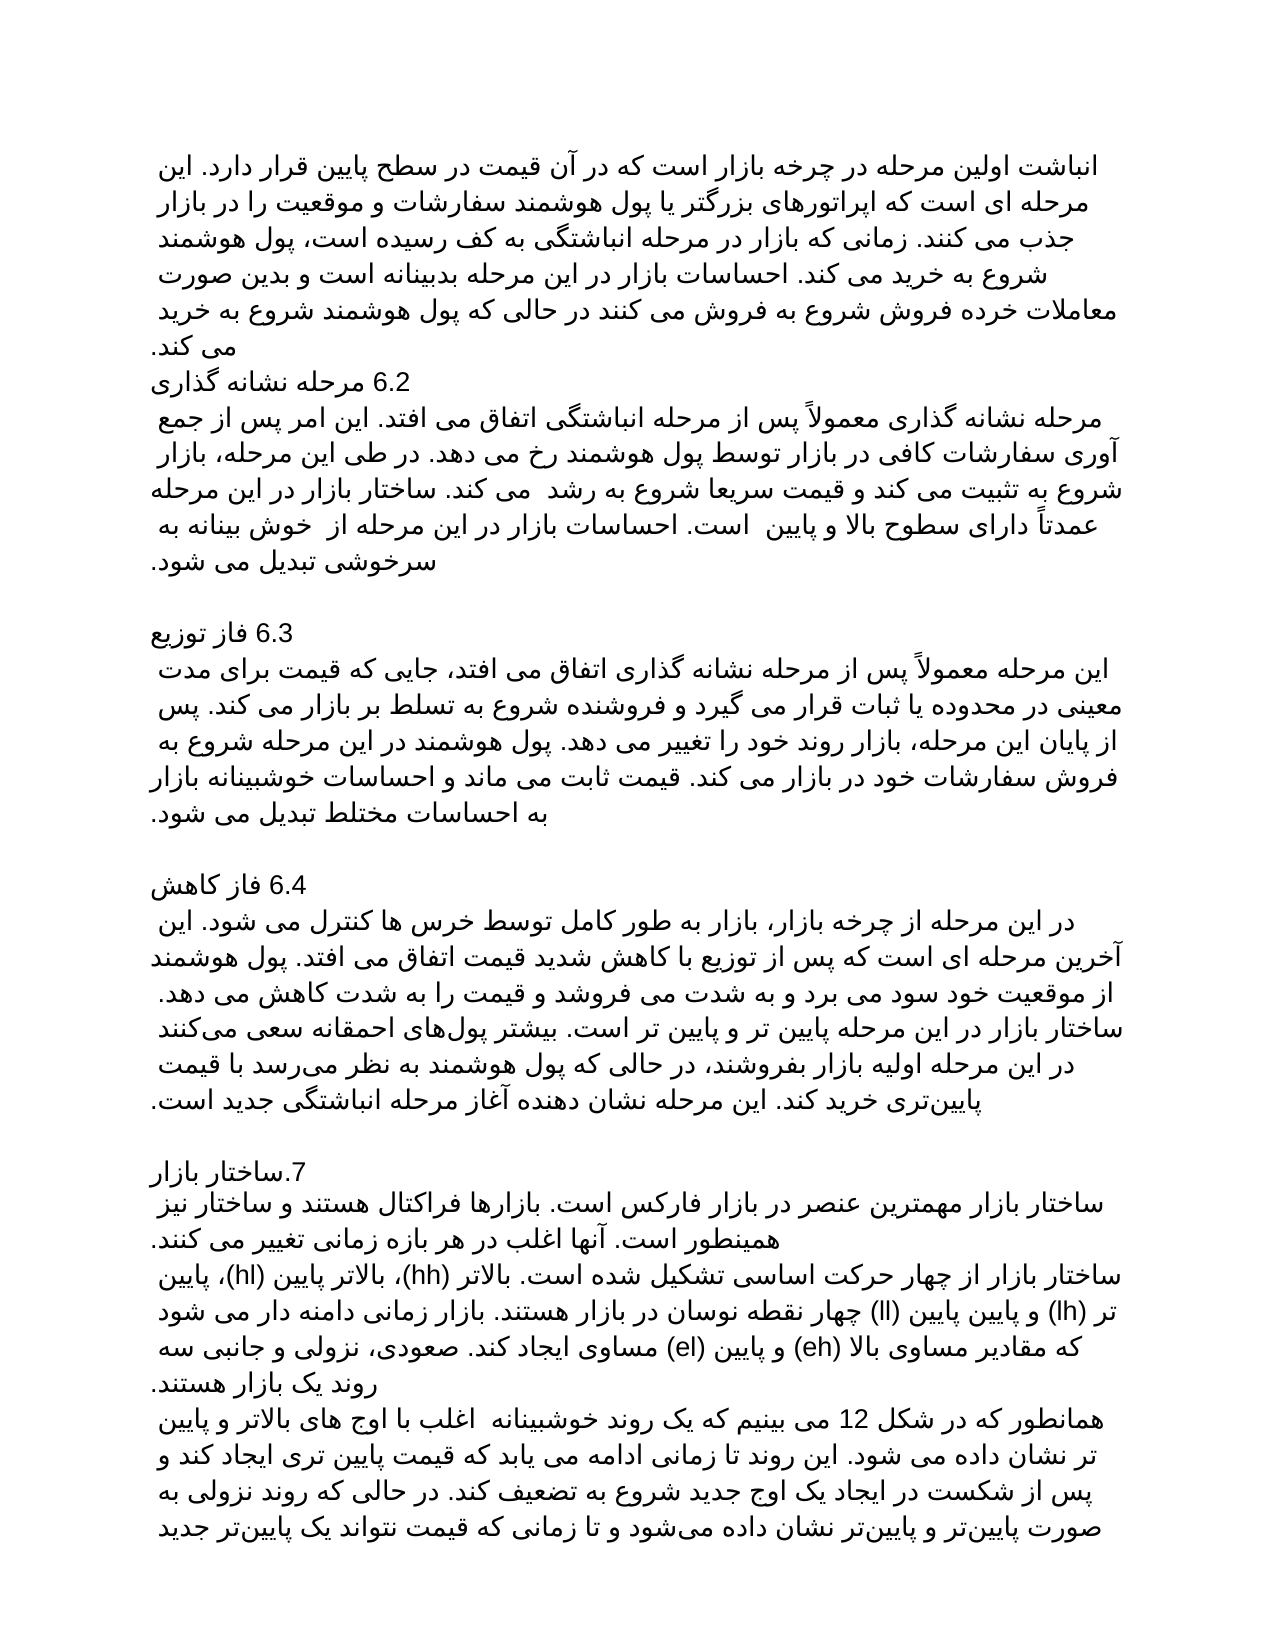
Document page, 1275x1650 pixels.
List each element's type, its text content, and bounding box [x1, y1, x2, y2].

text 6.3 فاز توزیع [150, 617, 1125, 648]
text همانطور که در شکل 12 می بینیم که یک روند خوشبینانه اغلب با اوج های بالاتر و پایین تر نشان داده می شود. این روند تا زمانی ادامه می یابد که قیمت پایین تری ایجاد کند و پس از شکست در ایجاد یک اوج جدید شروع به تضعیف کند. در حالی که روند نزولی به صورت پایین‌تر و پایین‌تر نشان داده می‌شود و تا زمانی که قیمت نتواند یک پایین‌تر جدید ایجاد کند، ادامه می‌یابد. روند جانبی در بازار دارای اوج و فرودهای مساوی است و بازار برای مدتی در ادغام باقی می‌ماند تا زمانی که بازار از محدوده تثبیت برای پایین یا بالا بشکند. [150, 1403, 1125, 1542]
text در این مرحله از چرخه بازار، بازار به طور کامل توسط خرس ها کنترل می شود. این آخرین مرحله ای است که پس از توزیع با کاهش شدید قیمت اتفاق می افتد. پول هوشمند از موقعیت خود سود می برد و به شدت می فروشد و قیمت را به شدت کاهش می دهد. ساختار بازار در این مرحله پایین تر و پایین تر است. بیشتر پول‌های احمقانه سعی می‌کنند در این مرحله اولیه بازار بفروشند، در حالی که پول هوشمند به نظر می‌رسد با قیمت پایین‌تری خرید کند. این مرحله نشان دهنده آغاز مرحله انباشتگی جدید است. [150, 905, 1125, 1116]
text 6.4 فاز کاهش [150, 869, 1125, 900]
text انباشت اولین مرحله در چرخه بازار است که در آن قیمت در سطح پایین قرار دارد. این مرحله ای است که اپراتورهای بزرگتر یا پول هوشمند سفارشات و موقعیت را در بازار جذب می کنند. زمانی که بازار در مرحله انباشتگی به کف رسیده است، پول هوشمند شروع به خرید می کند. احساسات بازار در این مرحله بدبینانه است و بدین صورت معاملات خرده فروش شروع به فروش می کنند در حالی که پول هوشمند شروع به خرید می کند. [150, 150, 1125, 361]
text مرحله نشانه گذاری معمولاً پس از مرحله انباشتگی اتفاق می افتد. این امر پس از جمع آوری سفارشات کافی در بازار توسط پول هوشمند رخ می دهد. در طی این مرحله، بازار شروع به تثبیت می کند و قیمت سریعا شروع به رشد می کند. ساختار بازار در این مرحله عمدتاً دارای سطوح بالا و پایین است. احساسات بازار در این مرحله از خوش بینانه به سرخوشی تبدیل می شود. [150, 402, 1125, 577]
text ساختار بازار مهمترین عنصر در بازار فارکس است. بازارها فراکتال هستند و ساختار نیز همینطور است. آنها اغلب در هر بازه زمانی تغییر می کنند. [150, 1187, 1125, 1255]
text ساختار بازار از چهار حرکت اساسی تشکیل شده است. بالاتر (hh)، بالاتر پایین (hl)، پایین تر (lh) و پایین پایین (ll) چهار نقطه نوسان در بازار هستند. بازار زمانی دامنه دار می شود که مقادیر مساوی بالا (eh) و پایین (el) مساوی ایجاد کند. صعودی، نزولی و جانبی سه روند یک بازار هستند. [150, 1259, 1125, 1398]
text این مرحله معمولاً پس از مرحله نشانه گذاری اتفاق می افتد، جایی که قیمت برای مدت معینی در محدوده یا ثبات قرار می گیرد و فروشنده شروع به تسلط بر بازار می کند. پس از پایان این مرحله، بازار روند خود را تغییر می دهد. پول هوشمند در این مرحله شروع به فروش سفارشات خود در بازار می کند. قیمت ثابت می ماند و احساسات خوشبینانه بازار به احساسات مختلط تبدیل می شود. [150, 653, 1125, 828]
text 6.2 مرحله نشانه گذاری [150, 366, 1125, 397]
title 7.ساختار بازار [150, 1156, 1125, 1187]
